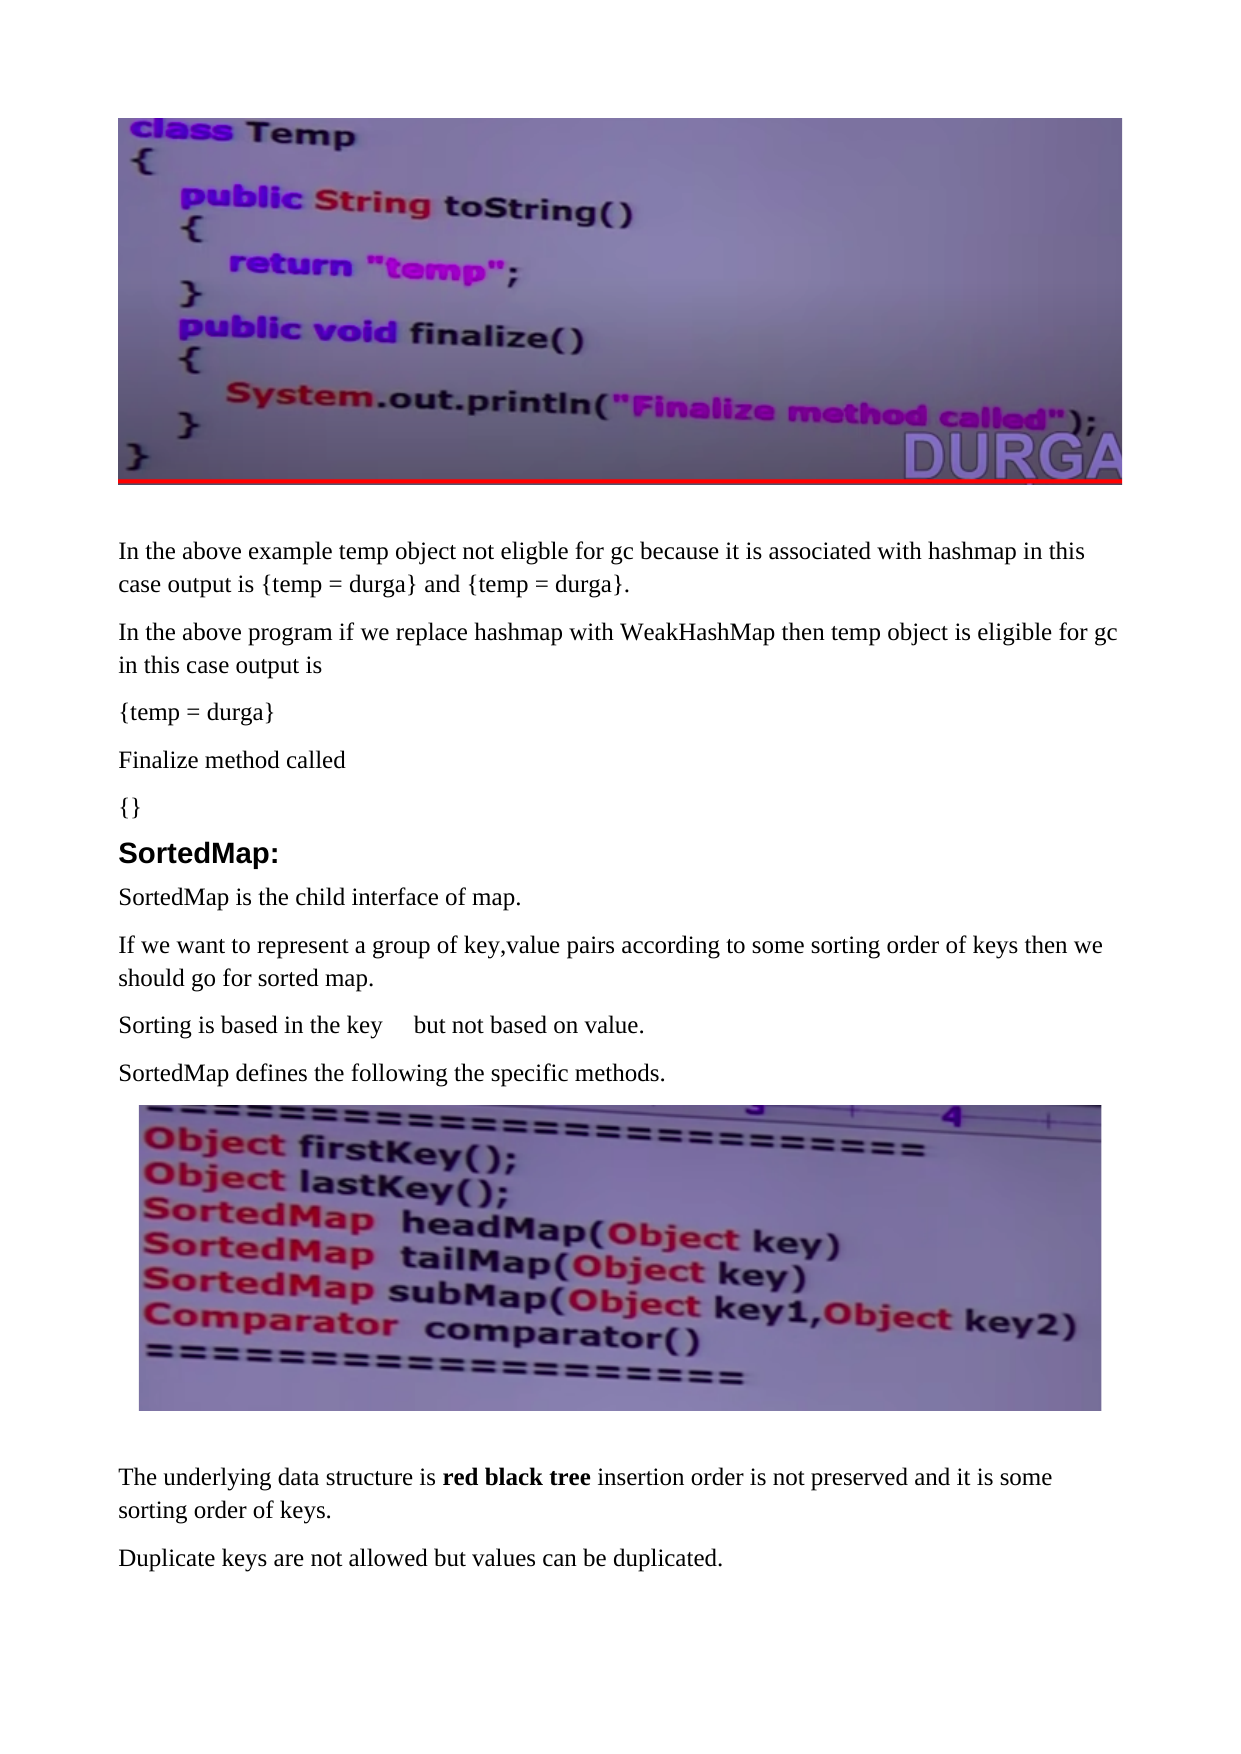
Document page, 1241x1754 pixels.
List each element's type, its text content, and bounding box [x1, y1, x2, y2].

text The underlying data structure is red black tree insertion order is not preserved and it is some sorting order of keys. [118, 1462, 1122, 1524]
subtitle SortedMap: [118, 836, 1122, 869]
text In the above example temp object not eligble for gc because it is associated with hashmap in this case output is {temp = durga} and {temp = durga}. [118, 536, 1122, 598]
text Finalize method called [118, 745, 1122, 774]
text Duplicate keys are not allowed but values can be duplicated. [118, 1543, 1122, 1571]
text {} [118, 792, 1122, 821]
text Sorting is based in the key but not based on value. [118, 1010, 1122, 1039]
text SortedMap defines the following the specific methods. [118, 1058, 1122, 1087]
picture [118, 118, 1123, 485]
text {temp = durga} [118, 697, 1122, 726]
picture [138, 1105, 1102, 1411]
text In the above program if we replace hashmap with WeakHashMap then temp object is eligible for gc in this case output is [118, 617, 1122, 678]
text If we want to represent a group of key,value pairs according to some sorting order of keys then we should go for sorted map. [118, 930, 1122, 991]
text SortedMap is the child interface of map. [118, 882, 1122, 911]
